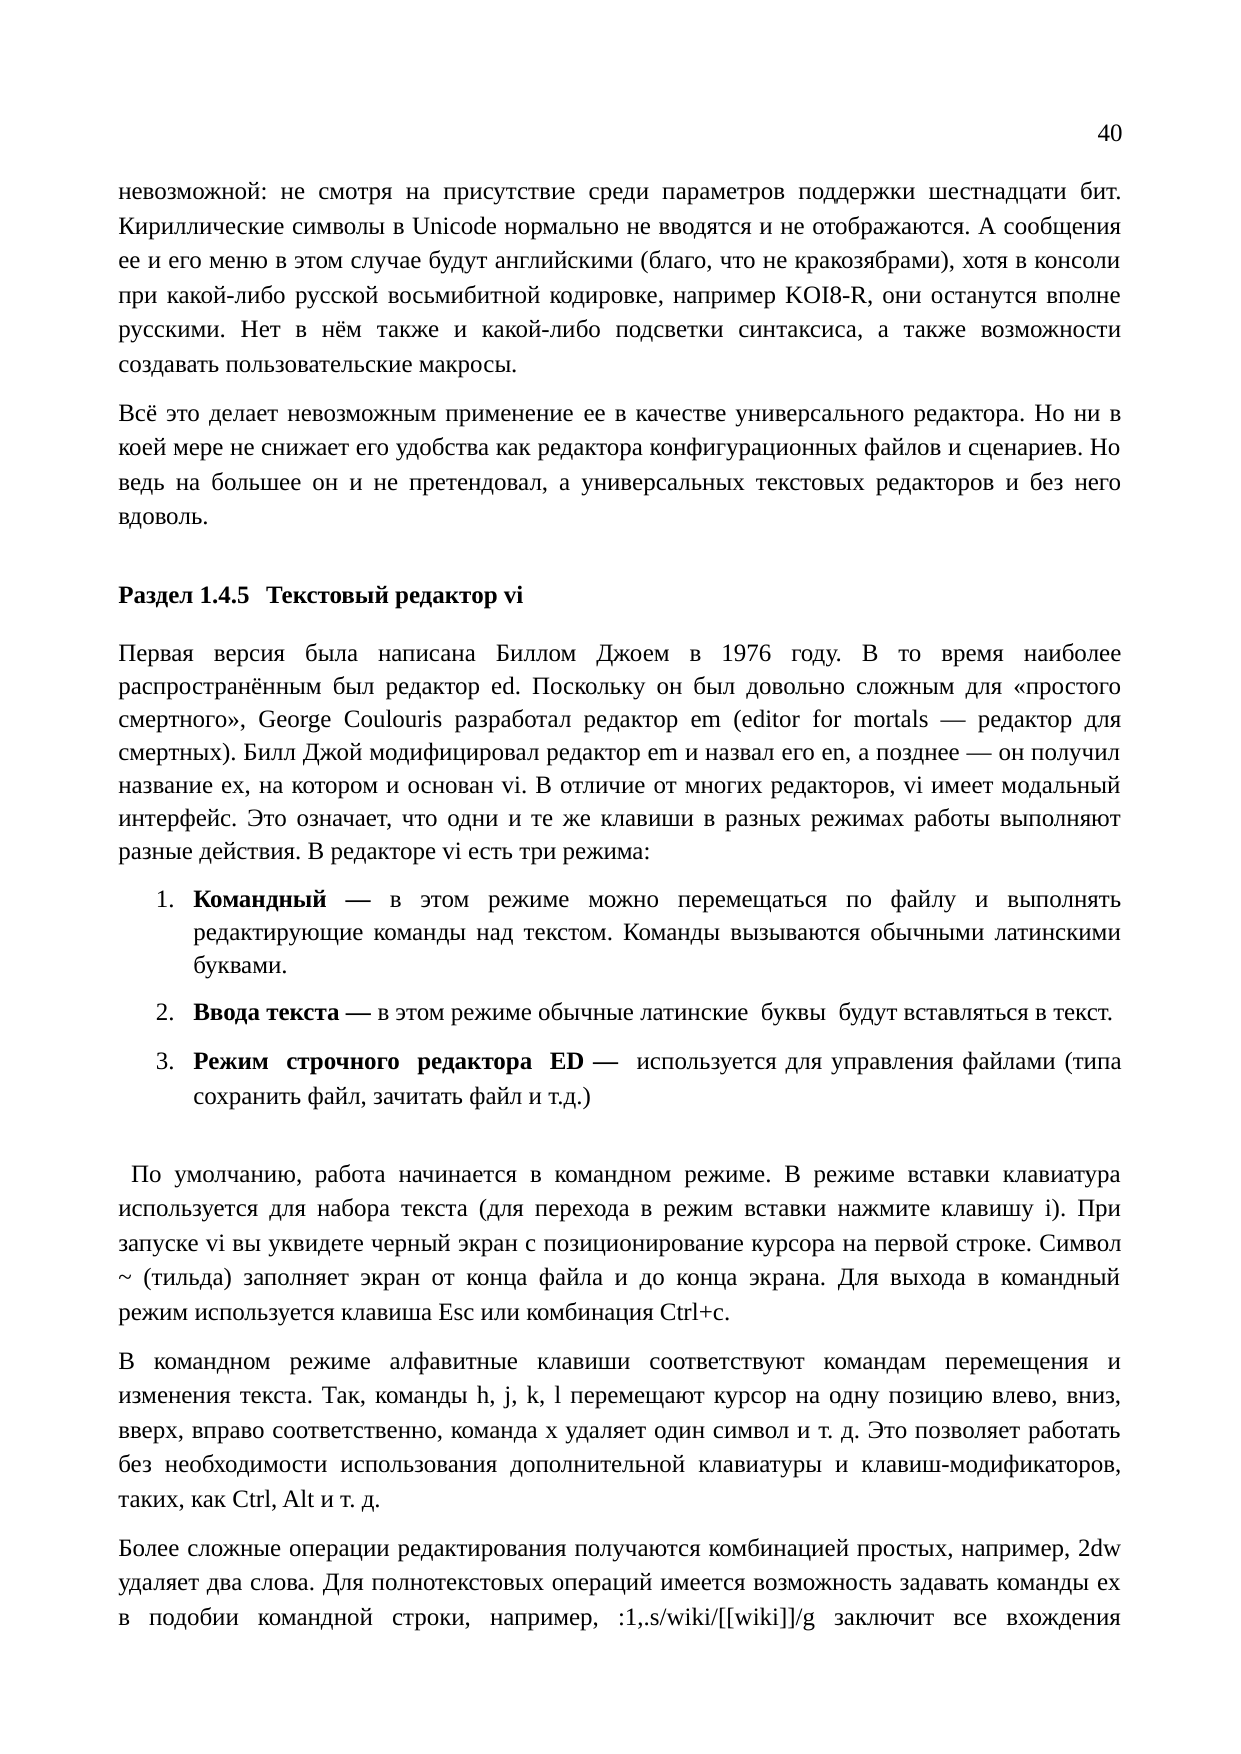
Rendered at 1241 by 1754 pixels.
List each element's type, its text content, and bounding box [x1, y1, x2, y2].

list Ввода текста — в этом режиме обычные латинские буквы будут вставляться в текст. [156, 997, 1122, 1026]
text Более сложные операции редактирования получаются комбинацией простых, например, 2dw удаляет два слова. Для полнотекстовых операций имеется возможность задавать команды ex в подобии командной строки, например, :1,.s/wiki/[[wiki]]/g заключит все вхождения [118, 1533, 1122, 1630]
text Первая версия была написана Биллом Джоем в 1976 году. В то время наиболее распространённым был редактор ed. Поскольку он был довольно сложным для «простого смертного», George Coulouris разработал редактор em (editor for mortals — редактор для смертных). Билл Джой модифицировал редактор em и назвал его en, а позднее — он получил название ex, на котором и основан vi. В отличие от многих редакторов, vi имеет модальный интерфейс. Это означает, что одни и те же клавиши в разных режимах работы выполняют разные действия. В редакторе vi есть три режима: [118, 638, 1122, 865]
subtitle Текстовый редактор vi [118, 580, 1122, 608]
text По умолчанию, работа начинается в командном режиме. В режиме вставки клавиатура используется для набора текста (для перехода в режим вставки нажмите клавишу i). При запуске vi вы уквидете черный экран с позиционирование курсора на первой строке. Символ ~ (тильда) заполняет экран от конца файла и до конца экрана. Для выхода в командный режим используется клавиша Esc или комбинация Ctrl+c. [118, 1159, 1122, 1325]
list Режим строчного редактора ED — используется для управления файлами (типа сохранить файл, зачитать файл и т.д.) [156, 1046, 1122, 1110]
text В командном режиме алфавитные клавиши соответствуют командам перемещения и изменения текста. Так, команды h, j, k, l перемещают курсор на одну позицию влево, вниз, вверх, вправо соответственно, команда x удаляет один символ и т. д. Это позволяет работать без необходимости использования дополнительной клавиатуры и клавиш-модификаторов, таких, как Ctrl, Alt и т. д. [118, 1346, 1122, 1512]
list Командный — в этом режиме можно перемещаться по файлу и выполнять редактирующие команды над текстом. Команды вызываются обычными латинскими буквами. [156, 884, 1122, 978]
text Всё это делает невозможным применение ee в качестве универсального редактора. Но ни в коей мере не снижает его удобства как редактора конфигурационных файлов и сценариев. Но ведь на большее он и не претендовал, а универсальных текстовых редакторов и без него вдоволь. [118, 398, 1122, 530]
text невозможной: не смотря на присутствие среди параметров поддержки шестнадцати бит. Кириллические символы в Unicode нормально не вводятся и не отображаются. А сообщения ee и его меню в этом случае будут английскими (благо, что не кракозябрами), хотя в консоли при какой-либо русской восьмибитной кодировке, например KOI8-R, они останутся вполне русскими. Нет в нём также и какой-либо подсветки синтаксиса, а также возможности создавать пользовательские макросы. [118, 176, 1122, 377]
